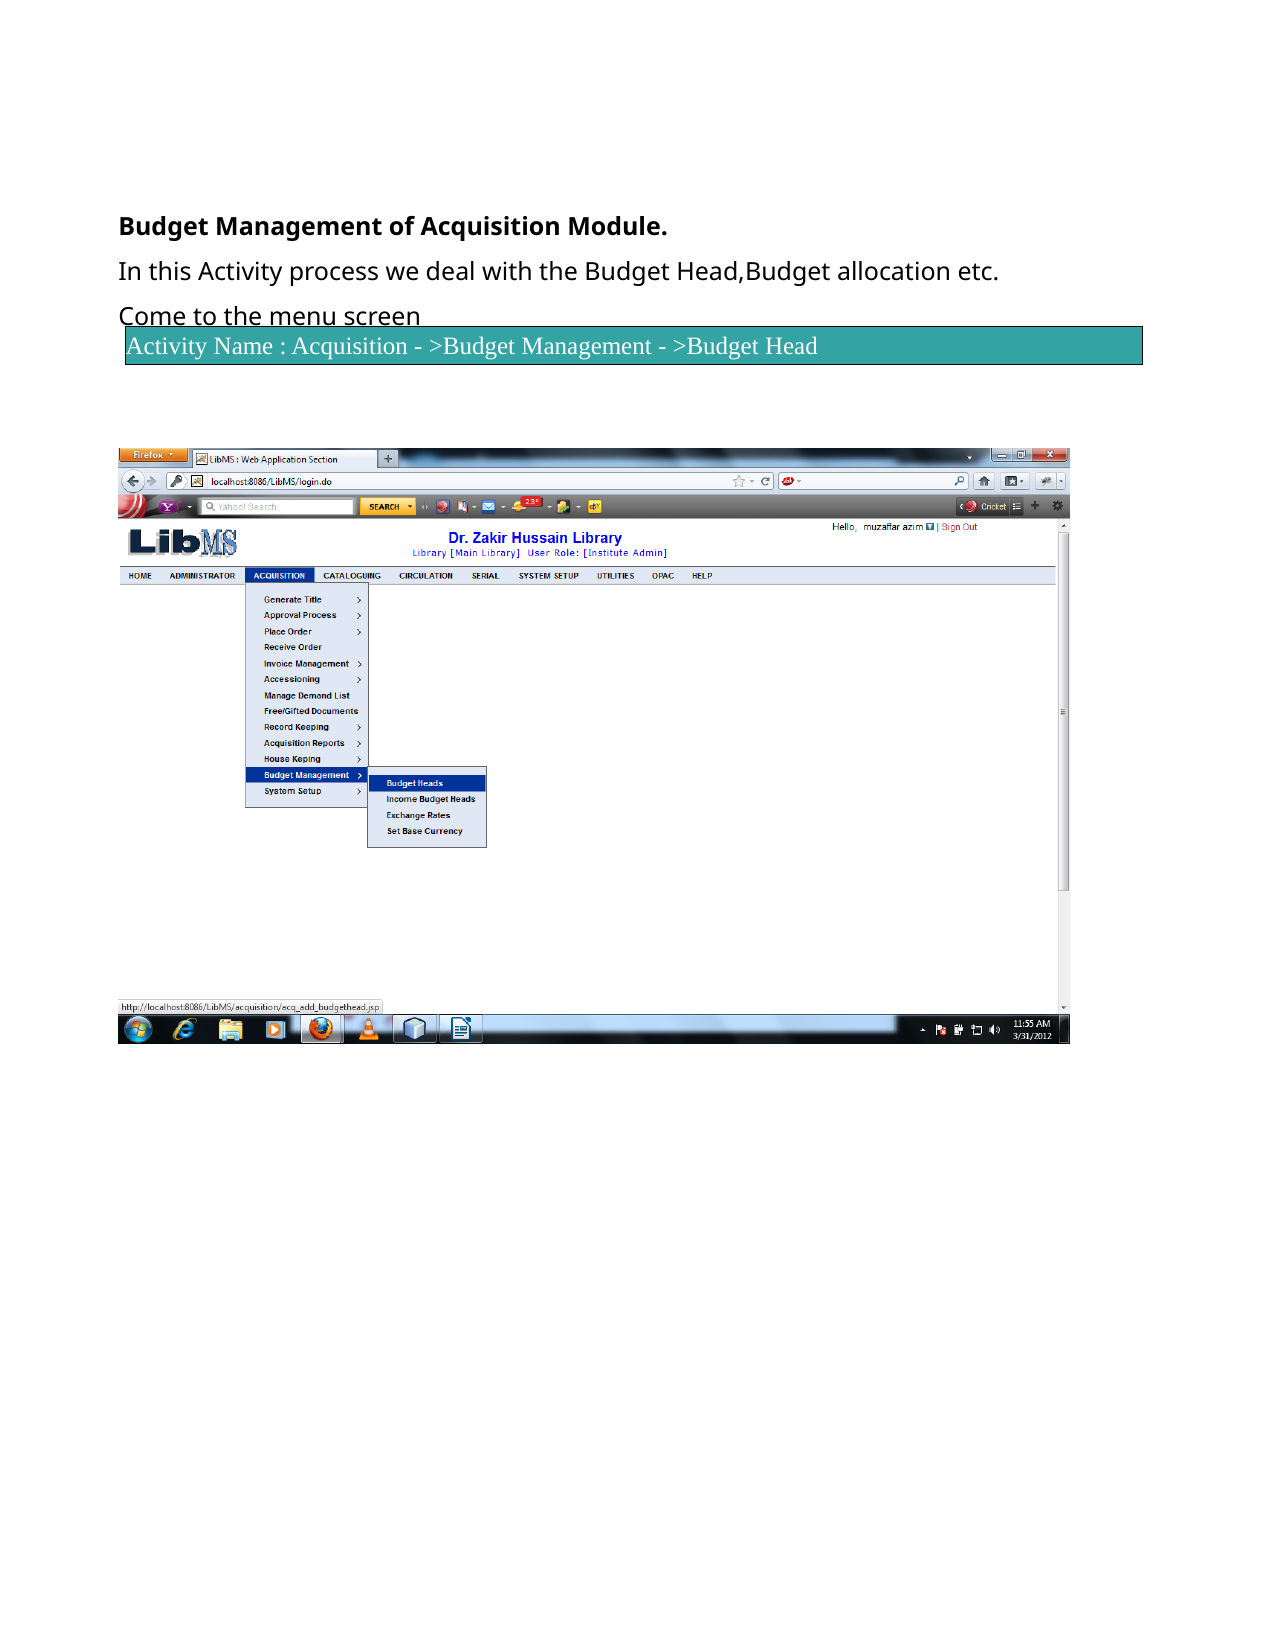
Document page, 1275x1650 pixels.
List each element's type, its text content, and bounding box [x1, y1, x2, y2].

picture [118, 448, 1157, 1100]
text Come to the menu screen [118, 298, 1157, 332]
text Budget Management of Acquisition Module. [118, 208, 1157, 242]
text In this Activity process we deal with the Budget Head,Budget allocation etc. [118, 253, 1157, 287]
